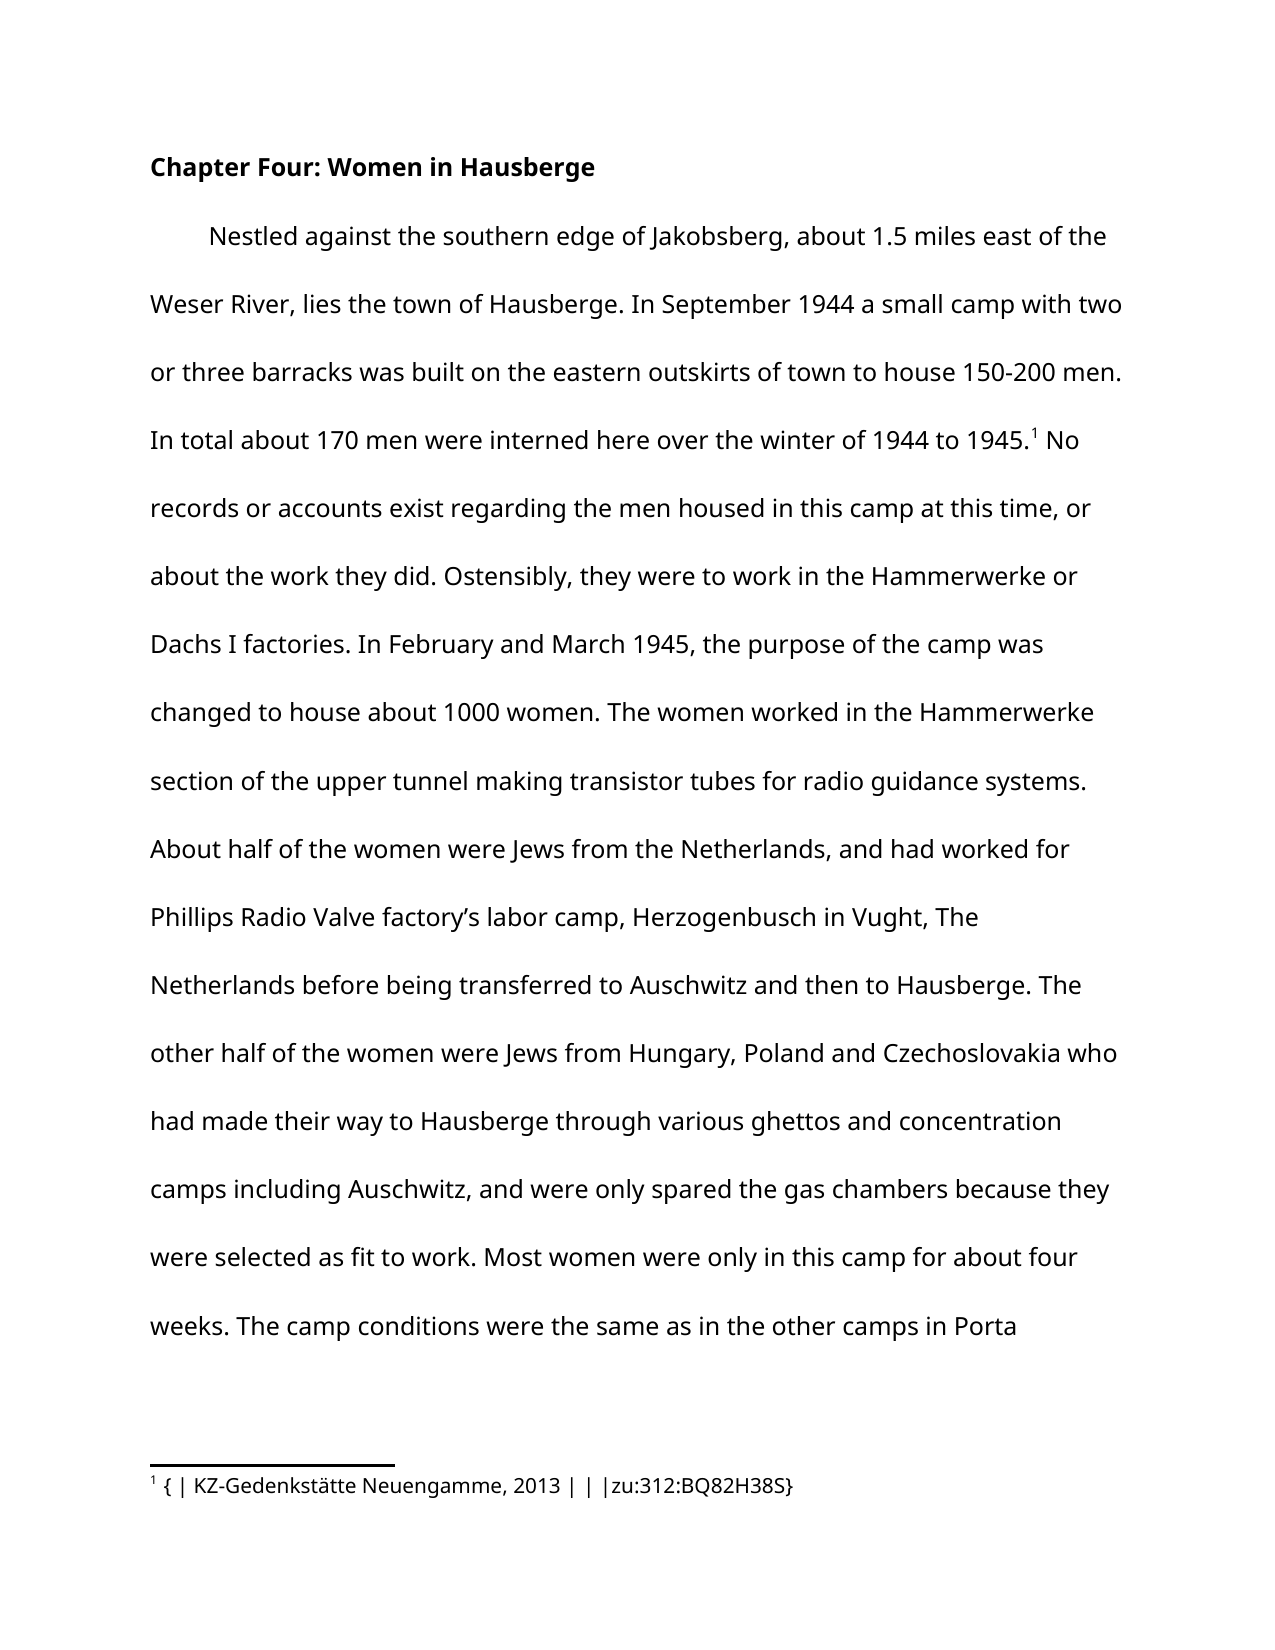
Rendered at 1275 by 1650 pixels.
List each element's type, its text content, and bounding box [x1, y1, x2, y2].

text Nestled against the southern edge of Jakobsberg, about 1.5 miles east of the Weser River, lies the town of Hausberge. In September 1944 a small camp with two or three barracks was built on the eastern outskirts of town to house 150-200 men. In total about 170 men were interned here over the winter of 1944 to 1945. No records or accounts exist regarding the men housed in this camp at this time, or about the work they did. Ostensibly, they were to work in the Hammerwerke or Dachs I factories. In February and March 1945, the purpose of the camp was changed to house about 1000 women. The women worked in the Hammerwerke section of the upper tunnel making transistor tubes for radio guidance systems. About half of the women were Jews from the Netherlands, and had worked for Phillips Radio Valve factory’s labor camp, Herzogenbusch in Vught, The Netherlands before being transferred to Auschwitz and then to Hausberge. The other half of the women were Jews from Hungary, Poland and Czechoslovakia who had made their way to Hausberge through various ghettos and concentration camps including Auschwitz, and were only spared the gas chambers because they were selected as fit to work. Most women were only in this camp for about four weeks. The camp conditions were the same as in the other camps in Porta [150, 218, 1125, 1342]
text Chapter Four: Women in Hausberge [150, 150, 1125, 184]
text { | KZ-Gedenkstätte Neuengamme, 2013 | | |zu:312:BQ82H38S} [150, 1472, 1125, 1500]
